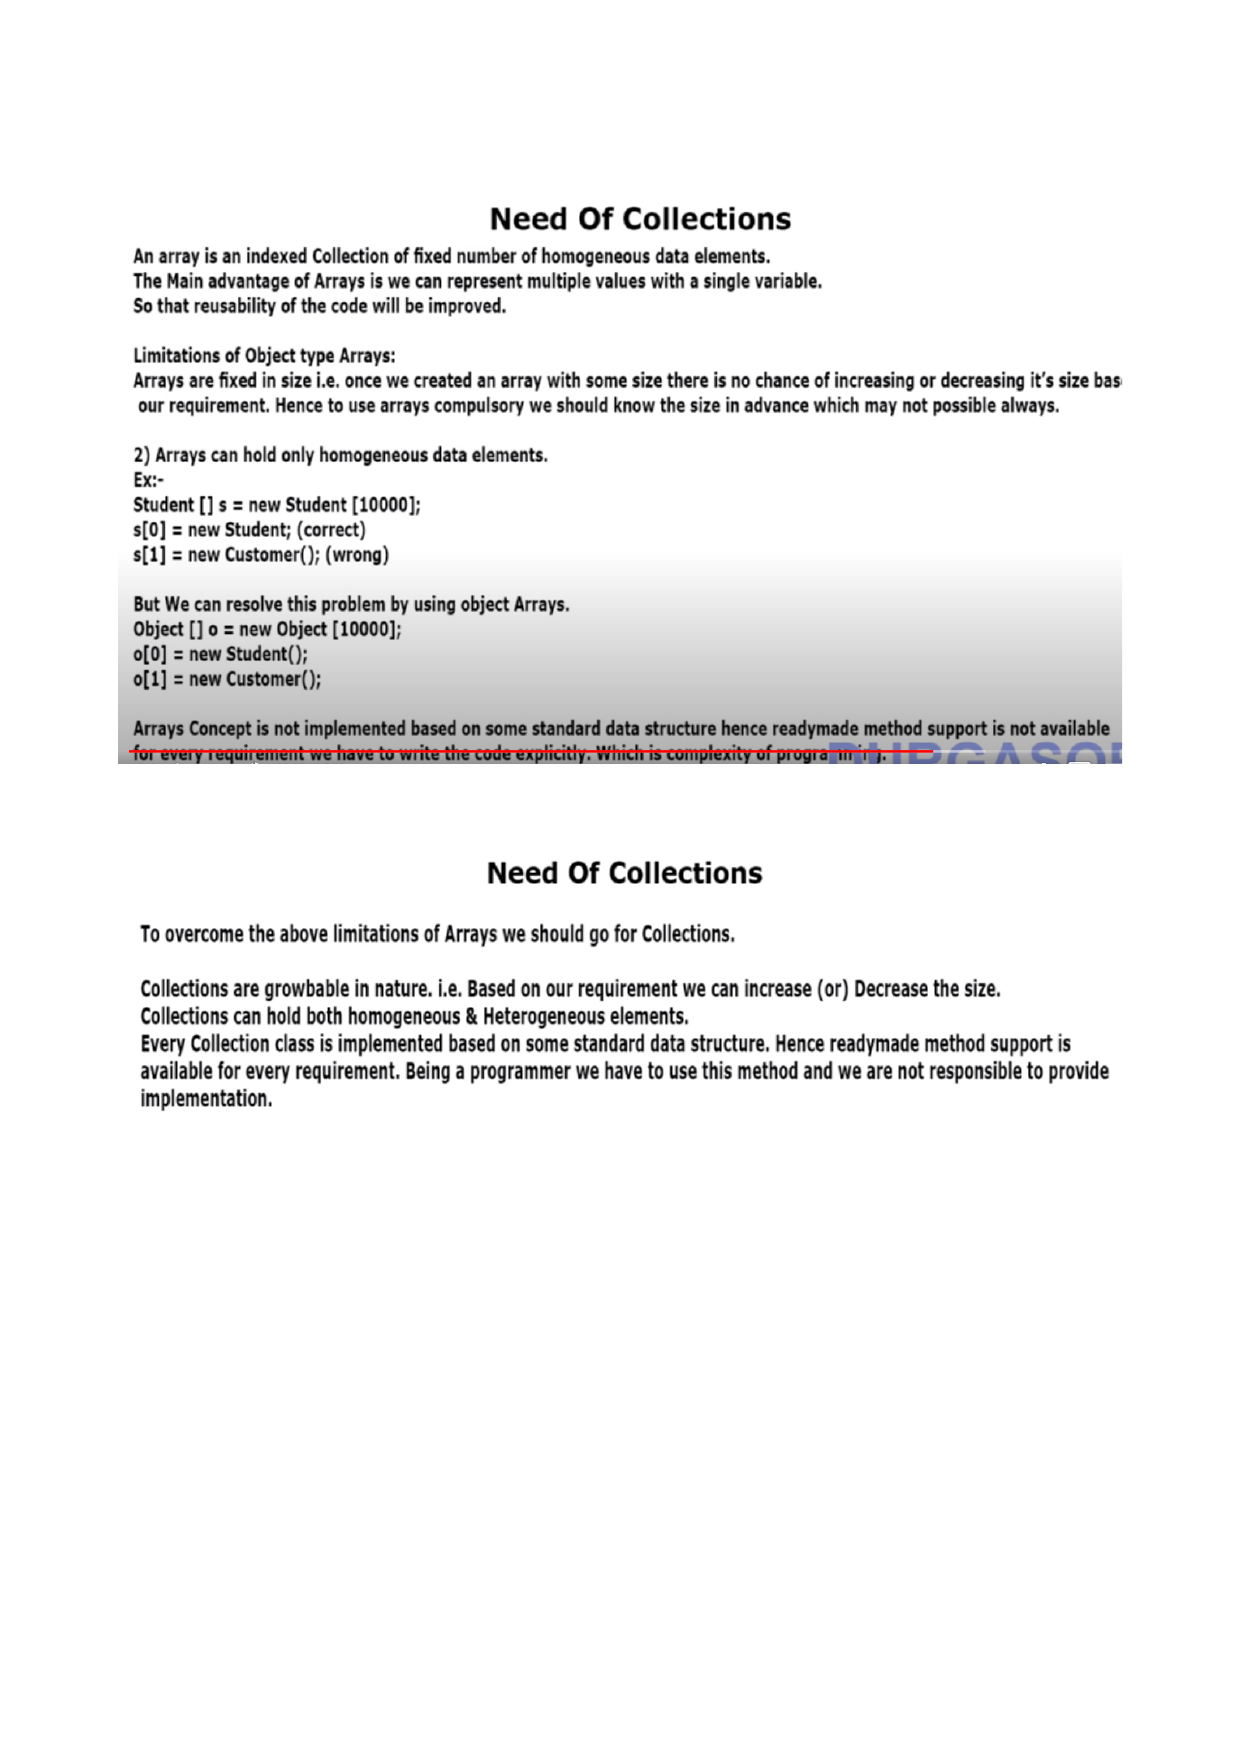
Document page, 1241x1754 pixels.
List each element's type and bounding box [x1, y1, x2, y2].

picture [118, 848, 1123, 1167]
picture [118, 203, 1123, 764]
